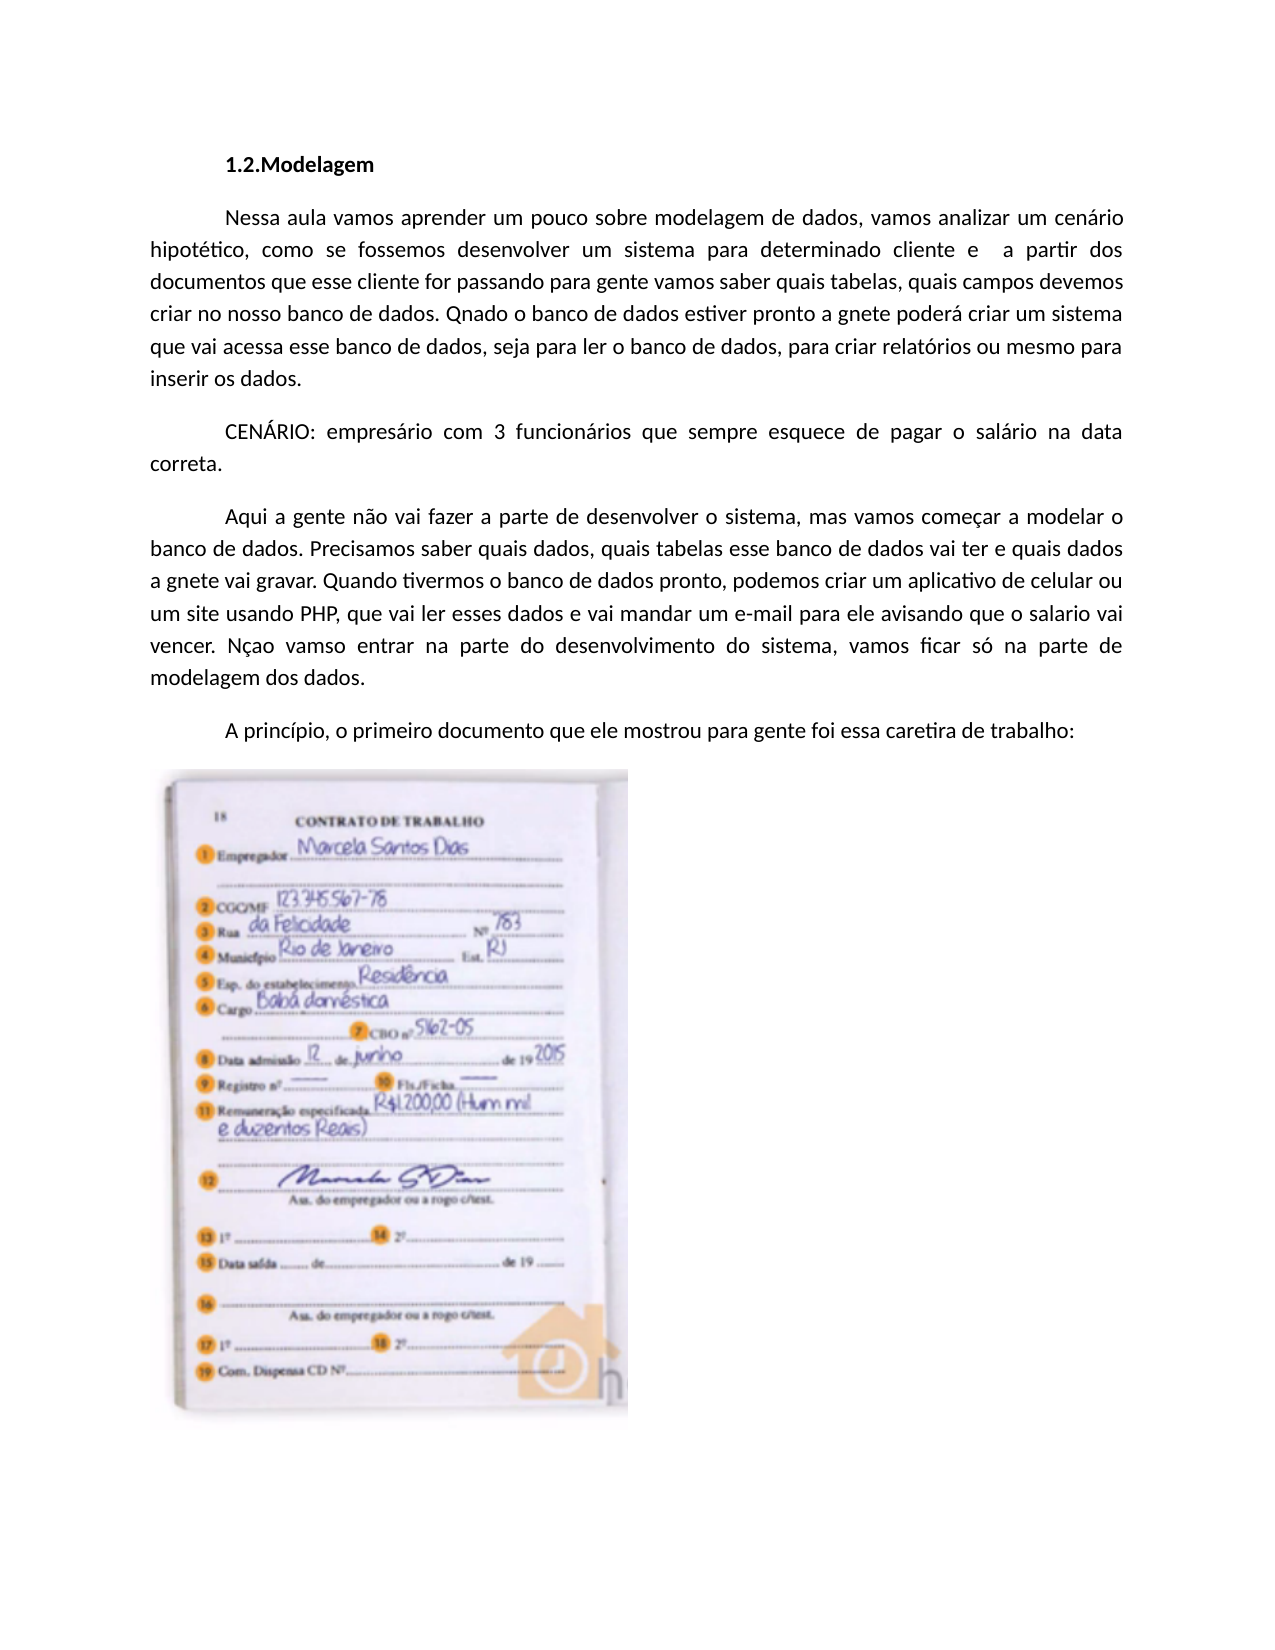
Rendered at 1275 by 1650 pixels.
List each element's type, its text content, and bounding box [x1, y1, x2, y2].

picture [150, 769, 628, 1430]
text Nessa aula vamos aprender um pouco sobre modelagem de dados, vamos analizar um cenário hipotético, como se fossemos desenvolver um sistema para determinado cliente e a partir dos documentos que esse cliente for passando para gente vamos saber quais tabelas, quais campos devemos criar no nosso banco de dados. Qnado o banco de dados estiver pronto a gnete poderá criar um sistema que vai acessa esse banco de dados, seja para ler o banco de dados, para criar relatórios ou mesmo para inserir os dados. [150, 203, 1125, 392]
text A princípio, o primeiro documento que ele mostrou para gente foi essa caretira de trabalho: [150, 716, 1125, 744]
text 1.2.Modelagem [150, 150, 1125, 178]
text Aqui a gente não vai fazer a parte de desenvolver o sistema, mas vamos começar a modelar o banco de dados. Precisamos saber quais dados, quais tabelas esse banco de dados vai ter e quais dados a gnete vai gravar. Quando tivermos o banco de dados pronto, podemos criar um aplicativo de celular ou um site usando PHP, que vai ler esses dados e vai mandar um e-mail para ele avisando que o salario vai vencer. Nçao vamso entrar na parte do desenvolvimento do sistema, vamos ficar só na parte de modelagem dos dados. [150, 502, 1125, 691]
text CENÁRIO: empresário com 3 funcionários que sempre esquece de pagar o salário na data correta. [150, 417, 1125, 477]
